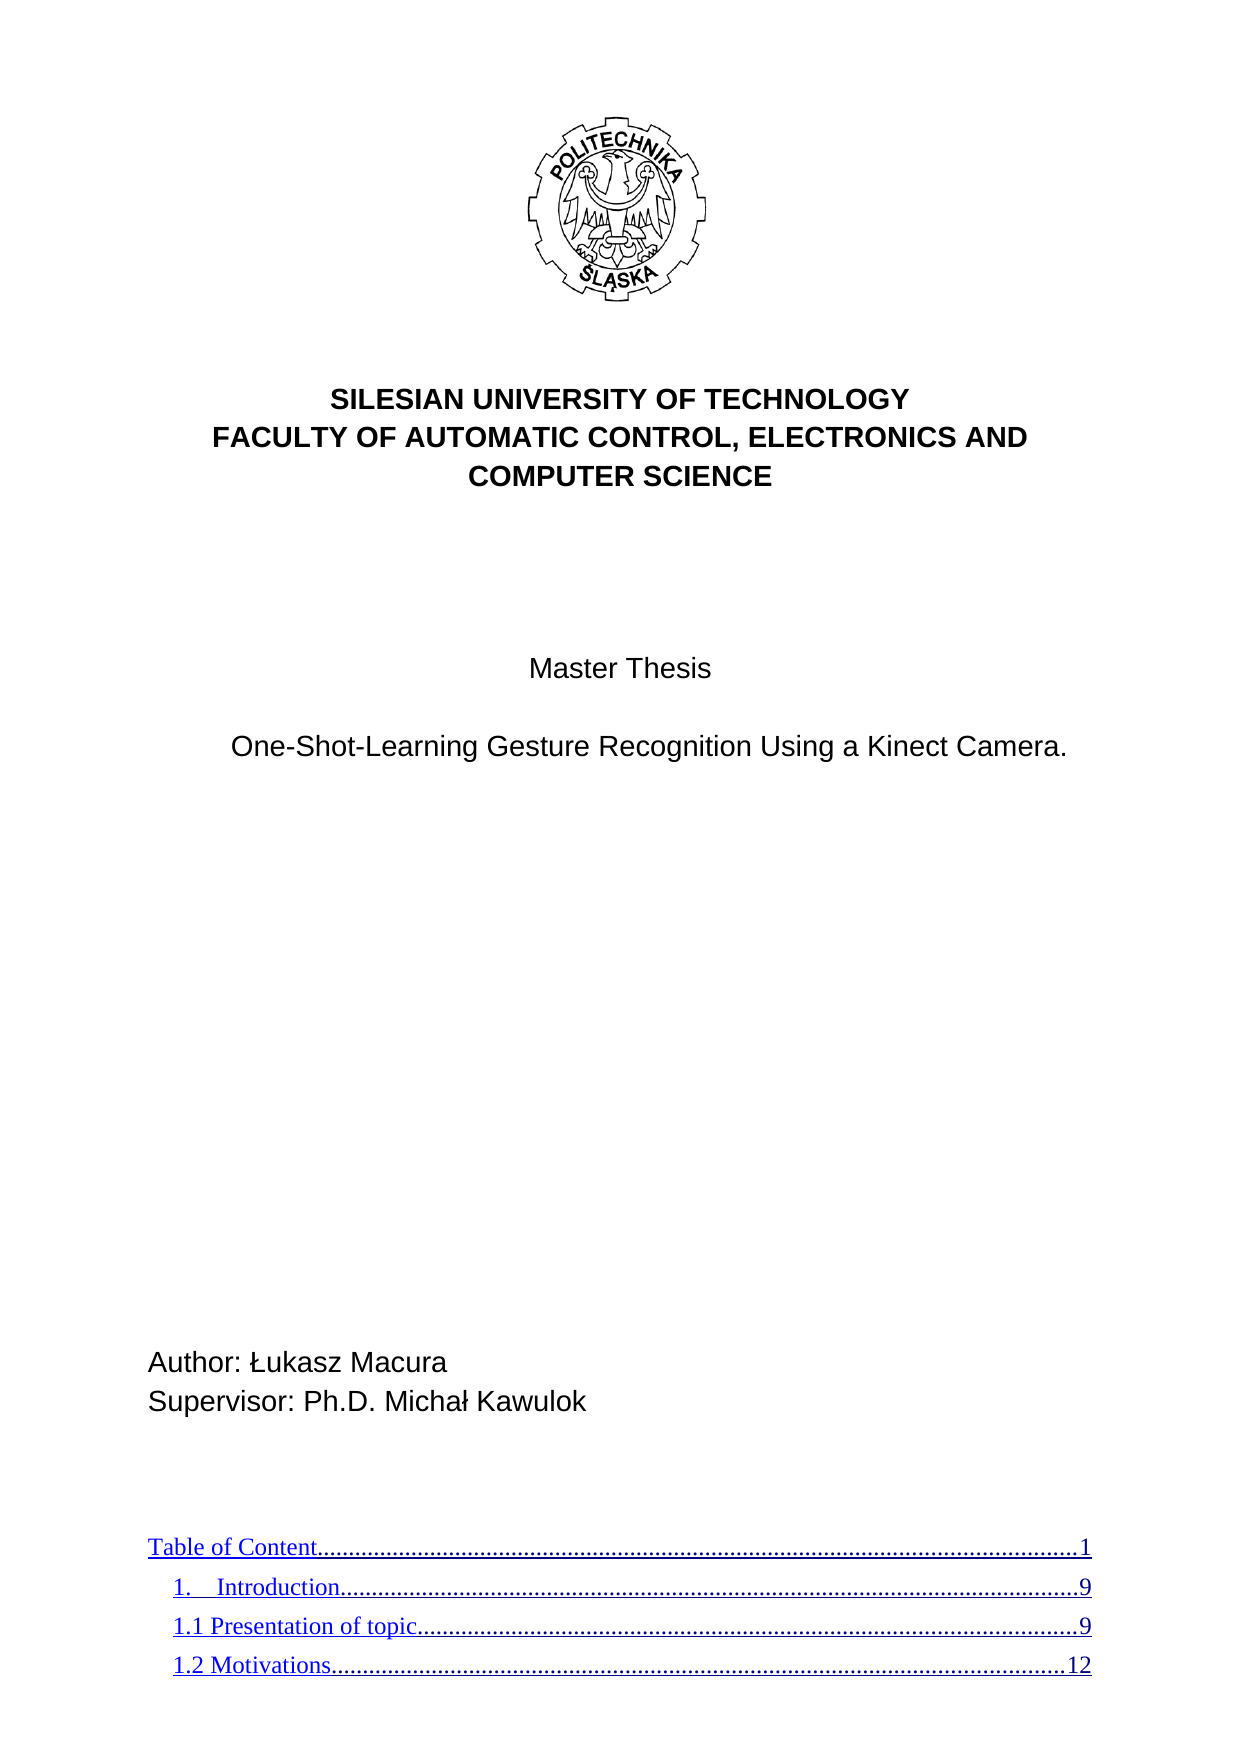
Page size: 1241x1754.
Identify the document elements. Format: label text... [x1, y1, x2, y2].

text Supervisor: Ph.D. Michał Kawulok [148, 1384, 1093, 1417]
text Author: Łukasz Macura [148, 1345, 1093, 1379]
text Master Thesis [148, 652, 1093, 685]
text 1. Introduction 9 [173, 1572, 1093, 1600]
text FACULTY OF AUTOMATIC CONTROL, ELECTRONICS AND [148, 420, 1093, 454]
text 1.1 Presentation of topic 9 [173, 1611, 1093, 1639]
text One-Shot-Learning Gesture Recognition Using a Kinect Camera. [207, 729, 1093, 762]
text SILESIAN UNIVERSITY OF TECHNOLOGY [148, 382, 1093, 415]
text 1.2 Motivations 12 [173, 1650, 1093, 1679]
text Table of Content 1 [148, 1532, 1093, 1561]
text COMPUTER SCIENCE [148, 459, 1093, 492]
